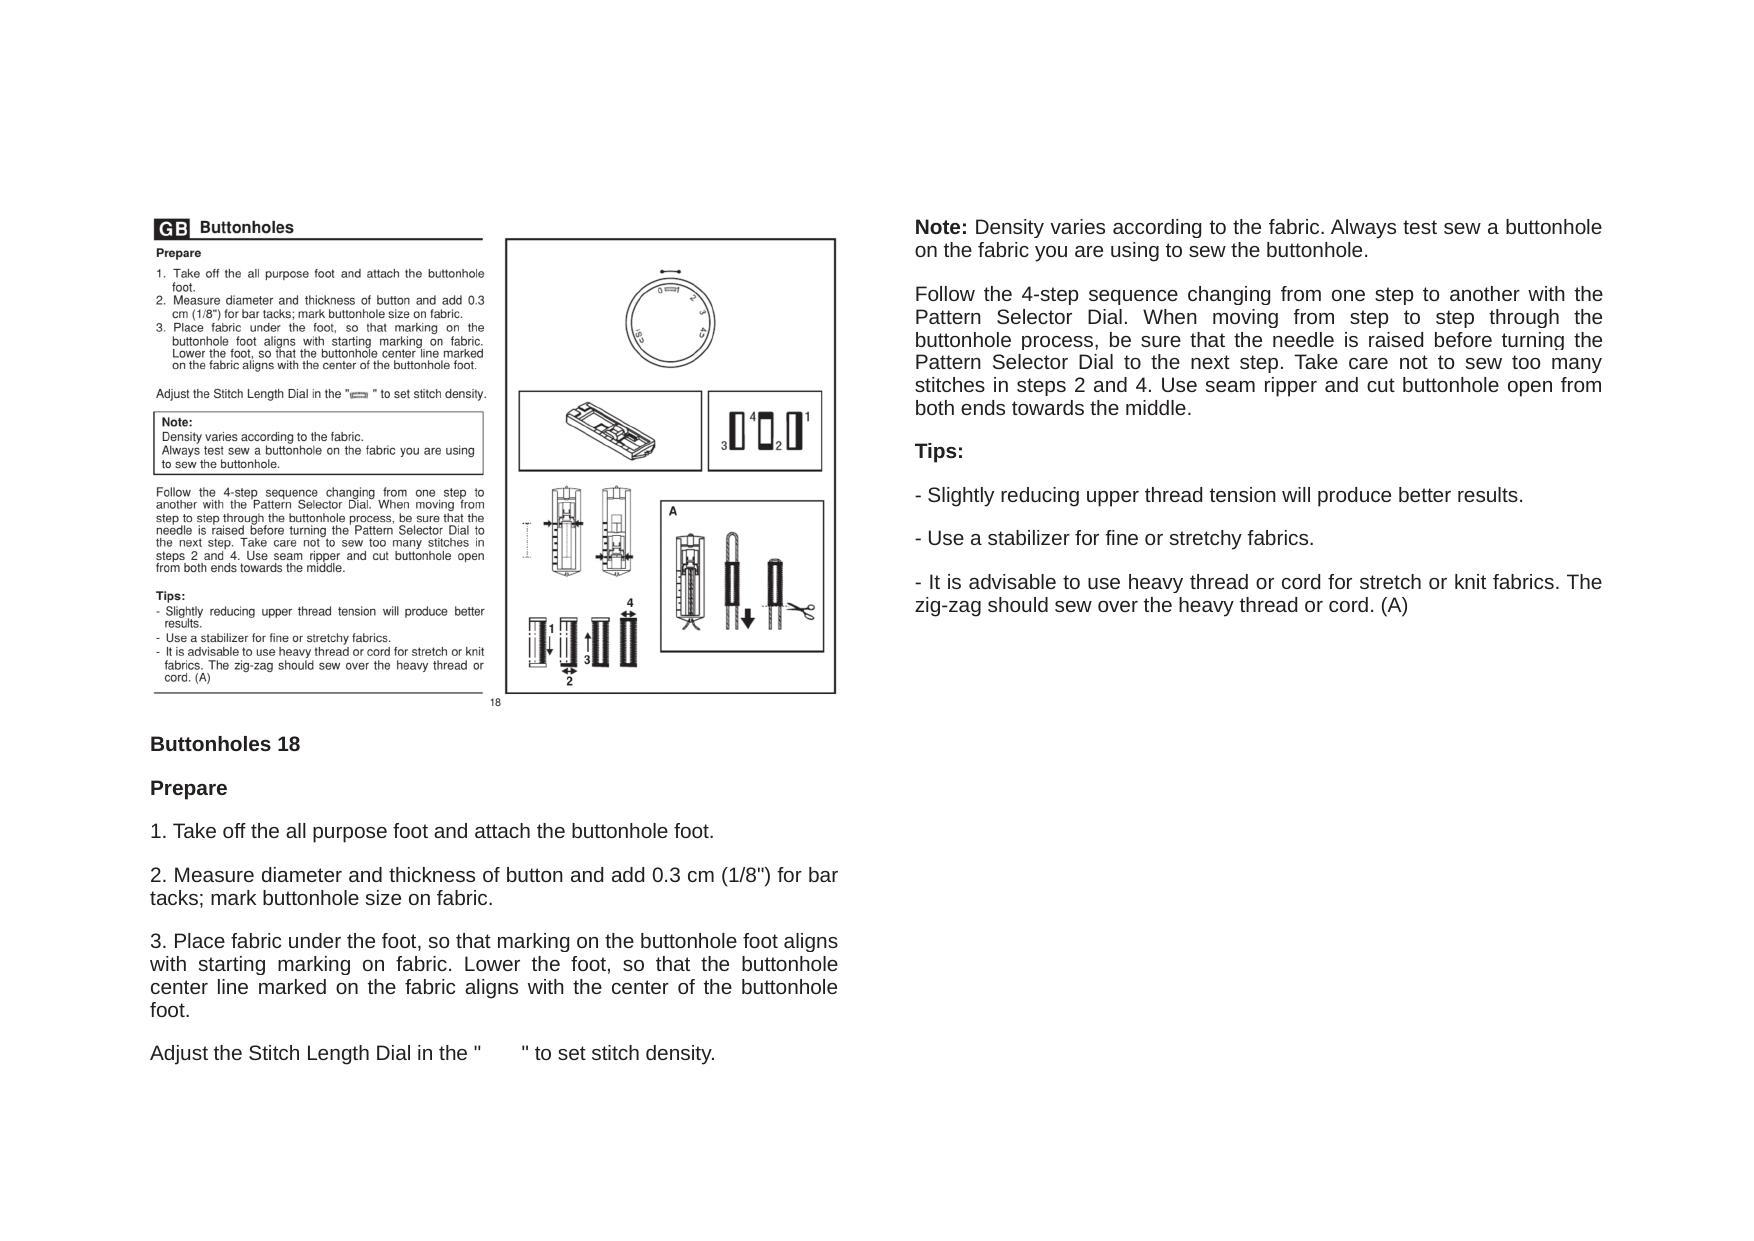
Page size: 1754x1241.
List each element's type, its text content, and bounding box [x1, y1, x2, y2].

text - It is advisable to use heavy thread or cord for stretch or knit fabrics. The zig-zag should sew over the heavy thread or cord. (A) [914, 571, 1604, 617]
text Note: Density varies according to the fabric. Always test sew a buttonhole on the fabric you are using to sew the buttonhole. [914, 217, 1604, 262]
text - Use a stabilizer for fine or stretchy fabrics. [914, 528, 1604, 550]
text 2. Measure diameter and thickness of button and add 0.3 cm (1/8") for bar tacks; mark buttonhole size on fabric. [150, 864, 839, 909]
text Adjust the Stitch Length Dial in the " " to set stitch density. [150, 1042, 839, 1065]
text B [914, 729, 1604, 752]
text 1. Take off the all purpose foot and attach the buttonhole foot. [150, 820, 839, 843]
text 3. Place fabric under the foot, so that marking on the buttonhole foot aligns with starting marking on fabric. Lower the foot, so that the buttonhole center line marked on the fabric aligns with the center of the buttonhole foot. [150, 930, 839, 1021]
picture [150, 216, 839, 713]
text - Slightly reducing upper thread tension will produce better results. [914, 484, 1604, 507]
text Tips: [914, 441, 1604, 463]
text Follow the 4-step sequence changing from one step to another with the Pattern Selector Dial. When moving from step to step through the buttonhole process, be sure that the needle is raised before turning the Pattern Selector Dial to the next step. Take care not to sew too many stitches in steps 2 and 4. Use seam ripper and cut buttonhole open from both ends towards the middle. [914, 283, 1604, 420]
text Prepare [150, 777, 839, 799]
text Buttonholes 18 [150, 733, 839, 756]
